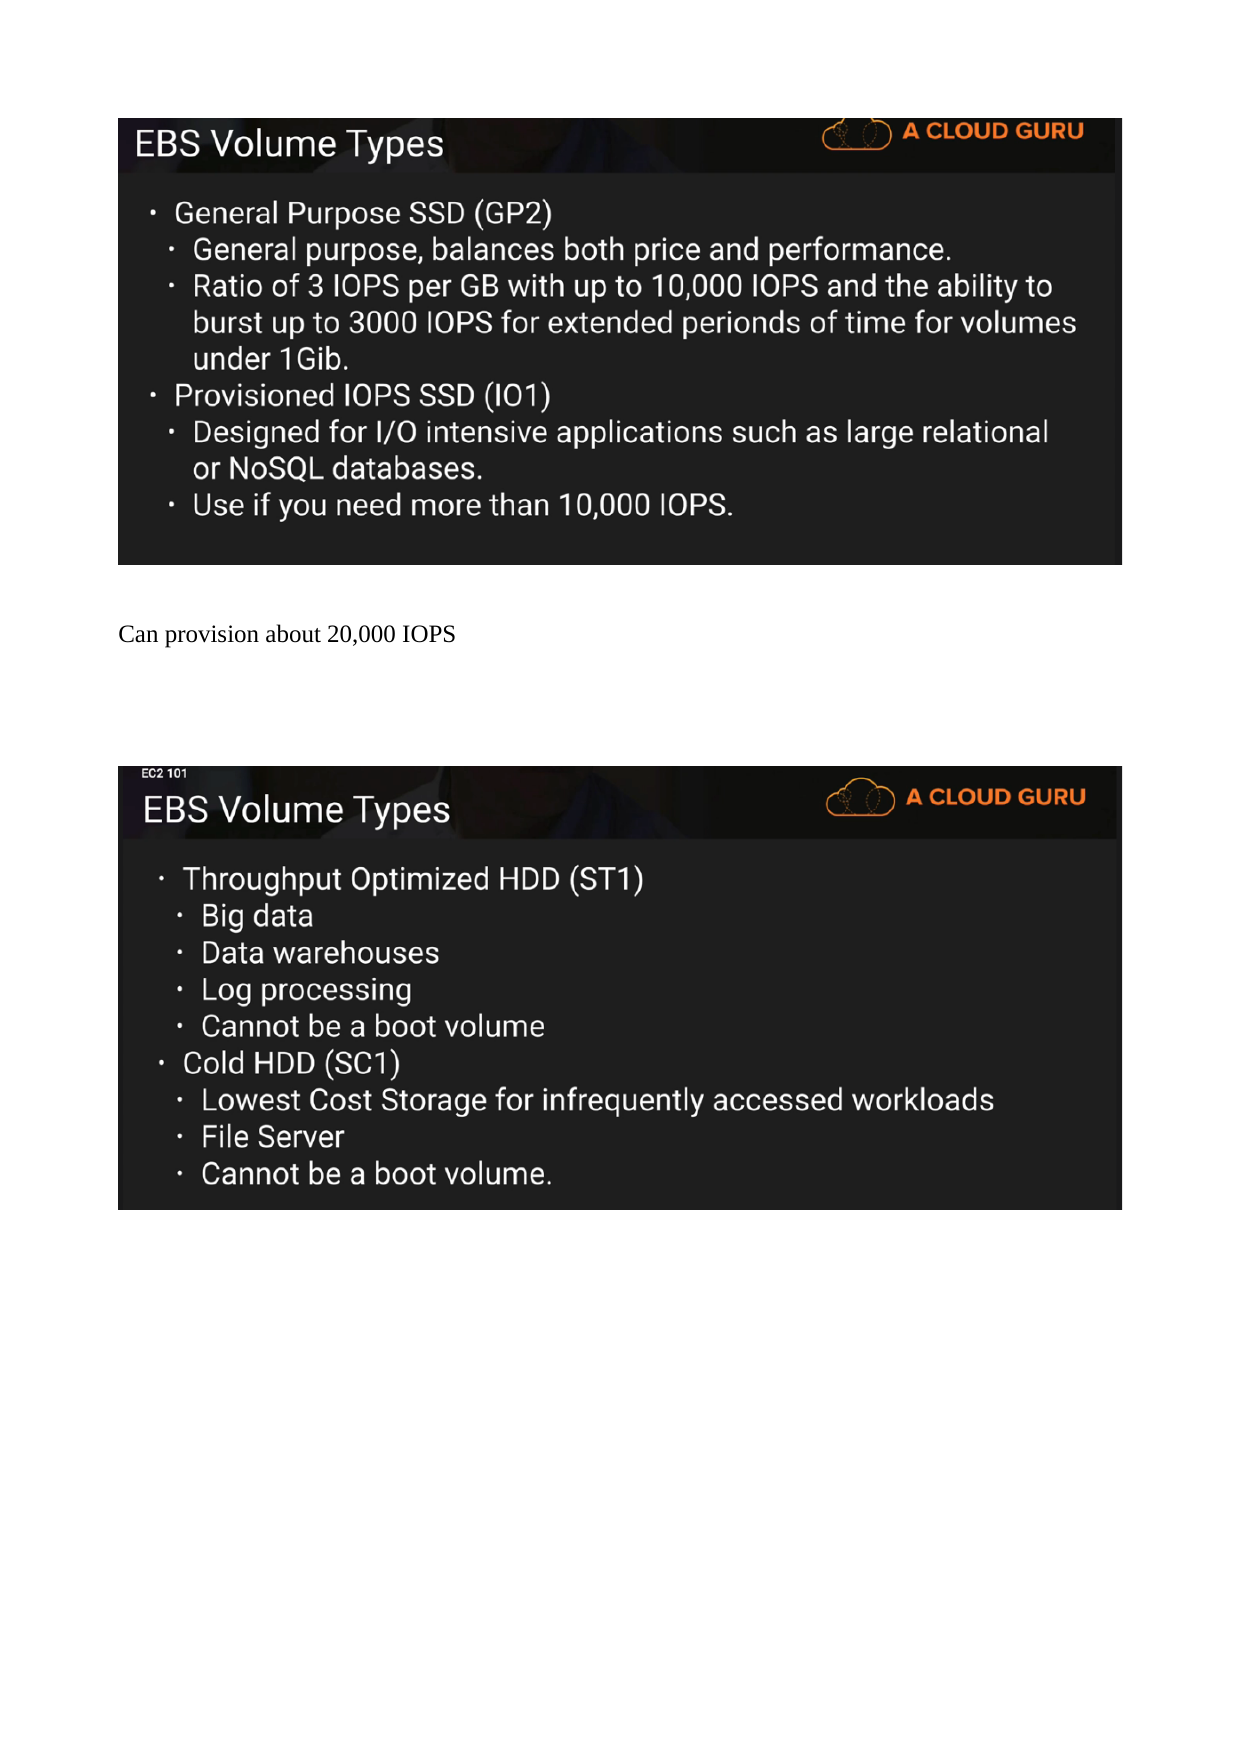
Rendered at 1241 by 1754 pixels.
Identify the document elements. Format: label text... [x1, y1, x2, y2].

text Can provision about 20,000 IOPS [118, 619, 1122, 648]
picture [118, 766, 1123, 1210]
picture [118, 118, 1123, 565]
